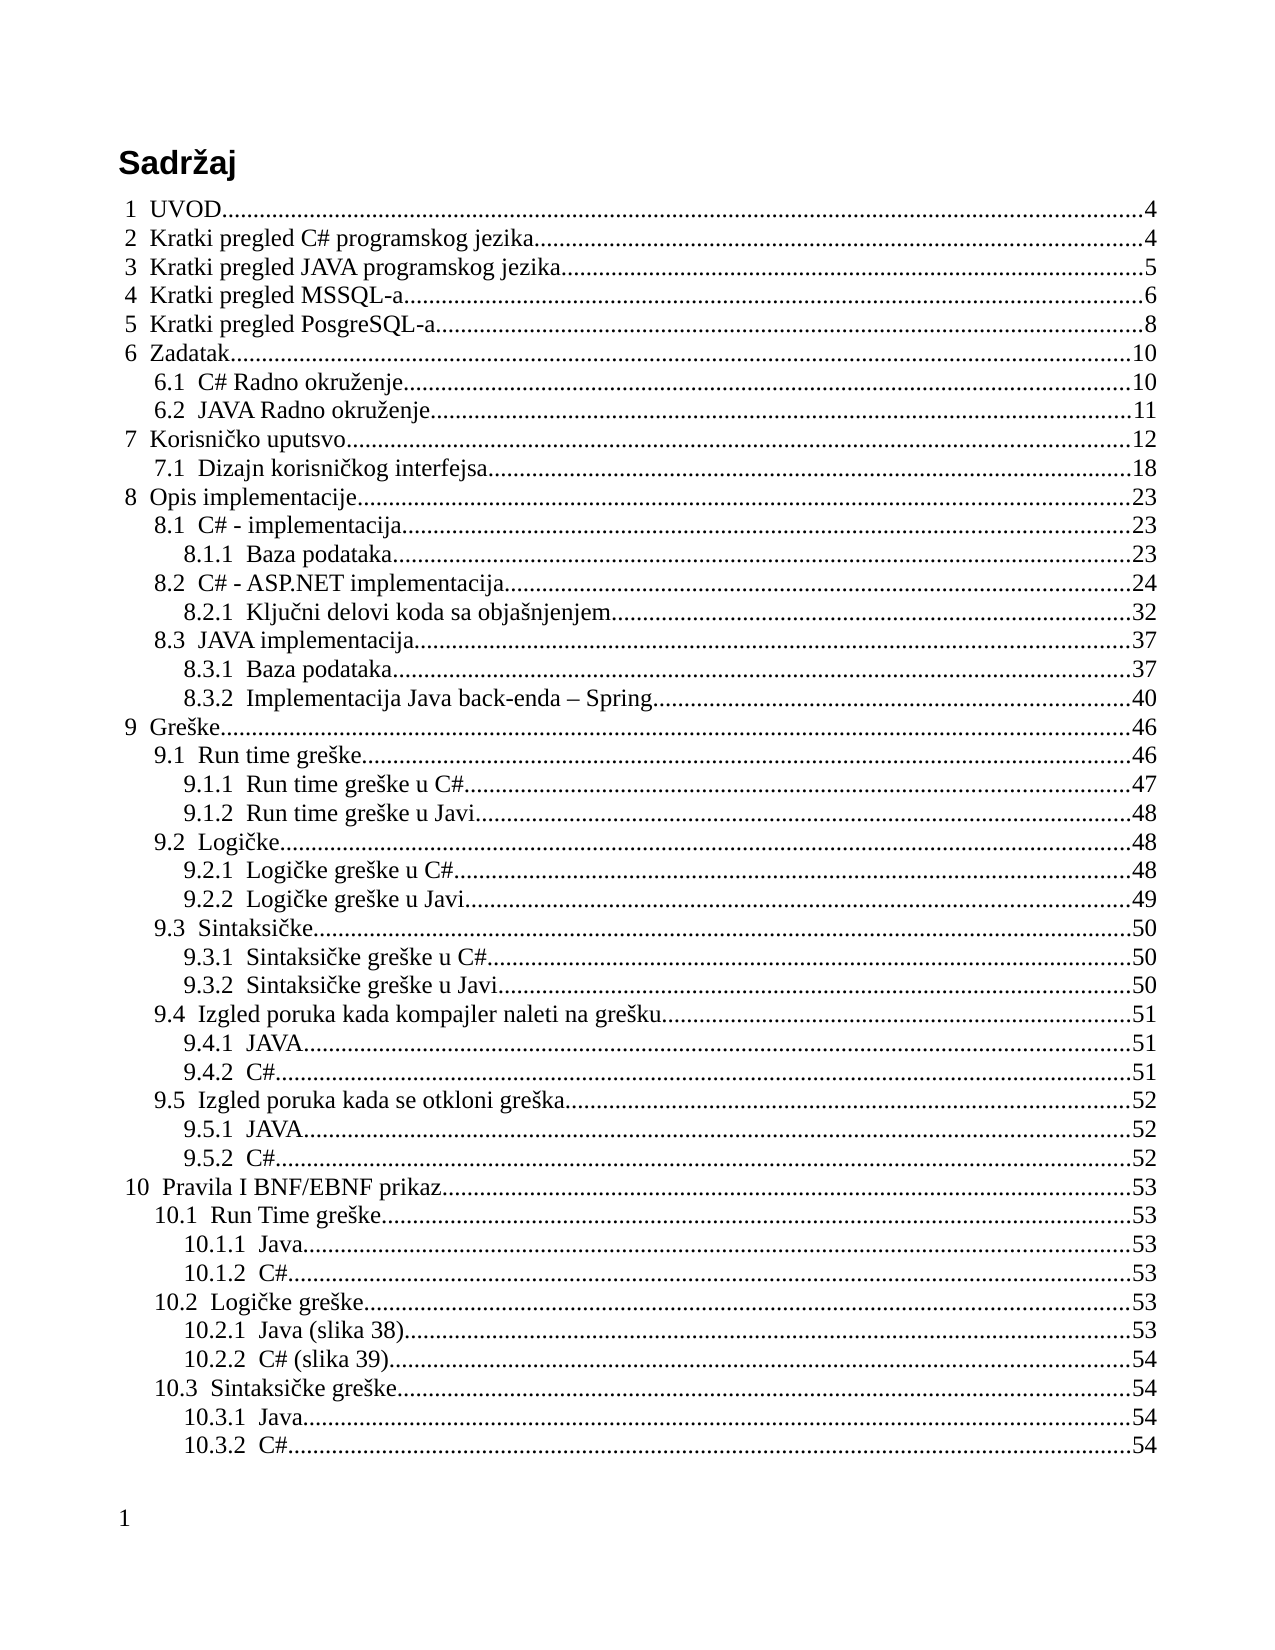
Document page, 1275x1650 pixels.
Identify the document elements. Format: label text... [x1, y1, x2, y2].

text 9.2 Logičke 48 [148, 827, 1157, 855]
text 9.1.1 Run time greške u C# 47 [177, 769, 1157, 798]
text 5 Kratki pregled PosgreSQL-a 8 [118, 309, 1157, 338]
text 7.1 Dizajn korisničkog interfejsa 18 [148, 453, 1157, 482]
text 10.3.1 Java 54 [177, 1402, 1157, 1430]
text 10.2 Logičke greške 53 [148, 1287, 1157, 1315]
text 9.4.1 JAVA 51 [177, 1028, 1157, 1057]
text 1 UVOD 4 [118, 194, 1157, 223]
subtitle Sadržaj [118, 143, 1157, 182]
text 9.5 Izgled poruka kada se otkloni greška 52 [148, 1085, 1157, 1114]
text 9.4.2 C# 51 [177, 1057, 1157, 1085]
text 9.3.1 Sintaksičke greške u C# 50 [177, 942, 1157, 970]
text 8 Opis implementacije 23 [118, 482, 1157, 510]
text 8.2 C# - ASP.NET implementacija 24 [148, 568, 1157, 597]
text 10.2.1 Java (slika 38) 53 [177, 1315, 1157, 1344]
text 9.2.1 Logičke greške u C# 48 [177, 855, 1157, 884]
text 9.4 Izgled poruka kada kompajler naleti na grešku 51 [148, 999, 1157, 1028]
text 8.3.1 Baza podataka 37 [177, 654, 1157, 683]
text 9.1.2 Run time greške u Javi 48 [177, 798, 1157, 827]
text 9.5.2 C# 52 [177, 1143, 1157, 1172]
text 6.2 JAVA Radno okruženje 11 [148, 395, 1157, 424]
text 7 Korisničko uputsvo 12 [118, 424, 1157, 453]
text 9.2.2 Logičke greške u Javi 49 [177, 884, 1157, 913]
text 6 Zadatak 10 [118, 338, 1157, 367]
text 9 Greške 46 [118, 712, 1157, 740]
text 8.3.2 Implementacija Java back-enda – Spring 40 [177, 683, 1157, 712]
text 9.1 Run time greške 46 [148, 740, 1157, 769]
text 8.2.1 Ključni delovi koda sa objašnjenjem 32 [177, 597, 1157, 625]
text 10 Pravila I BNF/EBNF prikaz 53 [118, 1172, 1157, 1200]
text 10.1.2 C# 53 [177, 1258, 1157, 1287]
text 8.1 C# - implementacija 23 [148, 510, 1157, 539]
text 10.3.2 C# 54 [177, 1430, 1157, 1459]
text 10.1.1 Java 53 [177, 1229, 1157, 1258]
text 6.1 C# Radno okruženje 10 [148, 367, 1157, 395]
text 3 Kratki pregled JAVA programskog jezika 5 [118, 252, 1157, 280]
text 10.1 Run Time greške 53 [148, 1200, 1157, 1229]
text 9.3 Sintaksičke 50 [148, 913, 1157, 942]
text 9.3.2 Sintaksičke greške u Javi 50 [177, 970, 1157, 999]
text 10.3 Sintaksičke greške 54 [148, 1373, 1157, 1402]
text 2 Kratki pregled C# programskog jezika 4 [118, 223, 1157, 252]
text 8.3 JAVA implementacija 37 [148, 625, 1157, 654]
text 9.5.1 JAVA 52 [177, 1114, 1157, 1143]
text 10.2.2 C# (slika 39) 54 [177, 1344, 1157, 1373]
text 4 Kratki pregled MSSQL-a 6 [118, 280, 1157, 309]
text 8.1.1 Baza podataka 23 [177, 539, 1157, 568]
